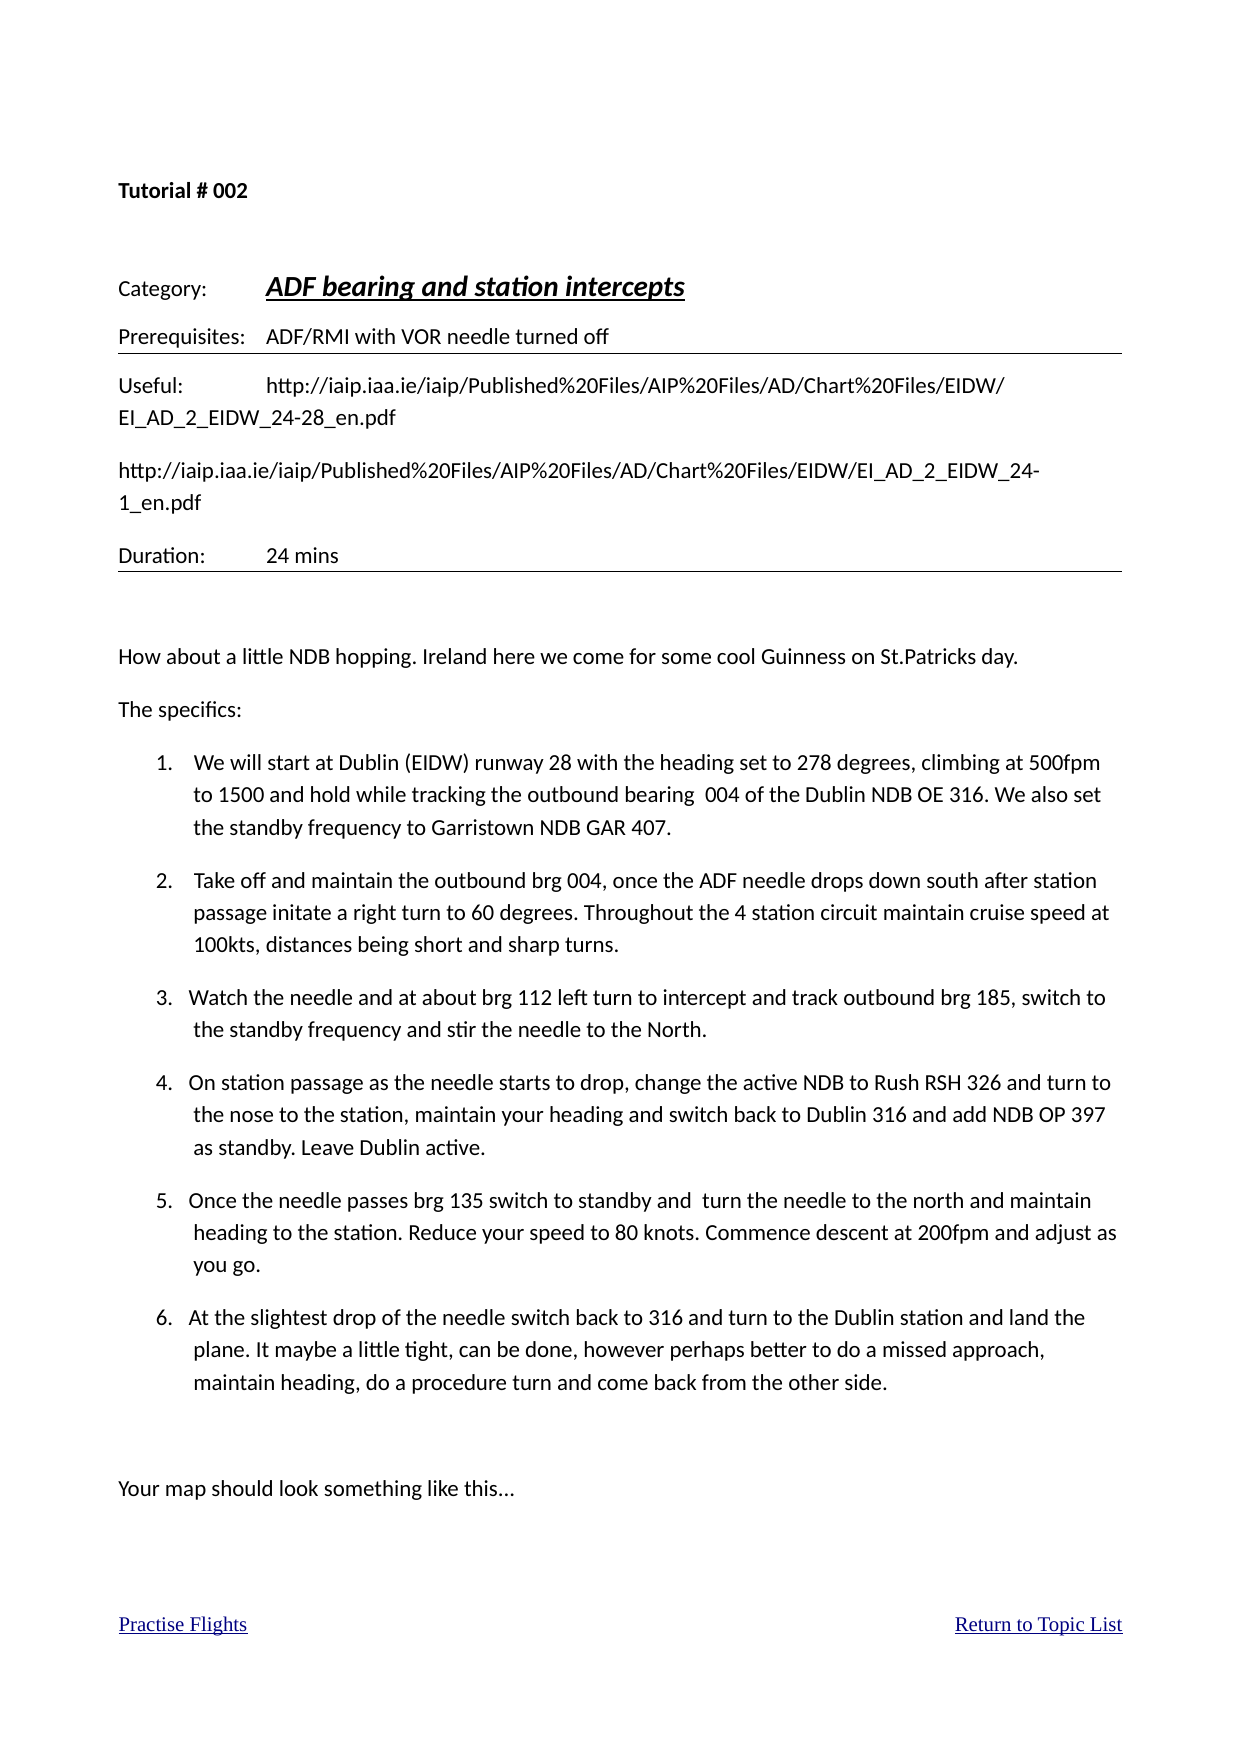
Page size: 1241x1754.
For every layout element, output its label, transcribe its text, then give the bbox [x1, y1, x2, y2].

text How about a little NDB hopping. Ireland here we come for some cool Guinness on St.Patricks day. [118, 642, 1122, 670]
text The specifics: [118, 695, 1122, 723]
list Take off and maintain the outbound brg 004, once the ADF needle drops down south after station passage initate a right turn to 60 degrees. Throughout the 4 station circuit maintain cruise speed at 100kts, distances being short and sharp turns. [156, 866, 1122, 958]
text Useful: http://iaip.iaa.ie/iaip/Published%20Files/AIP%20Files/AD/Chart%20Files/EIDW/EI_AD_2_EIDW_24-28_en.pdf [118, 371, 1122, 431]
list On station passage as the needle starts to drop, change the active NDB to Rush RSH 326 and turn to the nose to the station, maintain your heading and switch back to Dublin 316 and add NDB OP 397 as standby. Leave Dublin active. [156, 1068, 1122, 1161]
text Duration: 24 mins [118, 541, 1122, 571]
list Watch the needle and at about brg 112 left turn to intercept and track outbound brg 185, switch to the standby frequency and stir the needle to the North. [156, 983, 1122, 1043]
text Your map should look something like this... [118, 1474, 1122, 1502]
list At the slightest drop of the needle switch back to 316 and turn to the Dublin station and land the plane. It maybe a little tight, can be done, however perhaps better to do a missed approach, maintain heading, do a procedure turn and come back from the other side. [156, 1303, 1122, 1396]
list Once the needle passes brg 135 switch to standby and turn the needle to the north and maintain heading to the station. Reduce your speed to 80 knots. Commence descent at 200fpm and adjust as you go. [156, 1186, 1122, 1278]
text http://iaip.iaa.ie/iaip/Published%20Files/AIP%20Files/AD/Chart%20Files/EIDW/EI_AD_2_EIDW_24-1_en.pdf [118, 456, 1122, 516]
text Category: ADF bearing and station intercepts [118, 268, 1122, 304]
list We will start at Dublin (EIDW) runway 28 with the heading set to 278 degrees, climbing at 500fpm to 1500 and hold while tracking the outbound bearing 004 of the Dublin NDB OE 316. We also set the standby frequency to Garristown NDB GAR 407. [156, 748, 1122, 841]
text Prerequisites: ADF/RMI with VOR needle turned off [118, 322, 1122, 353]
text Tutorial # 002 [118, 176, 1122, 204]
